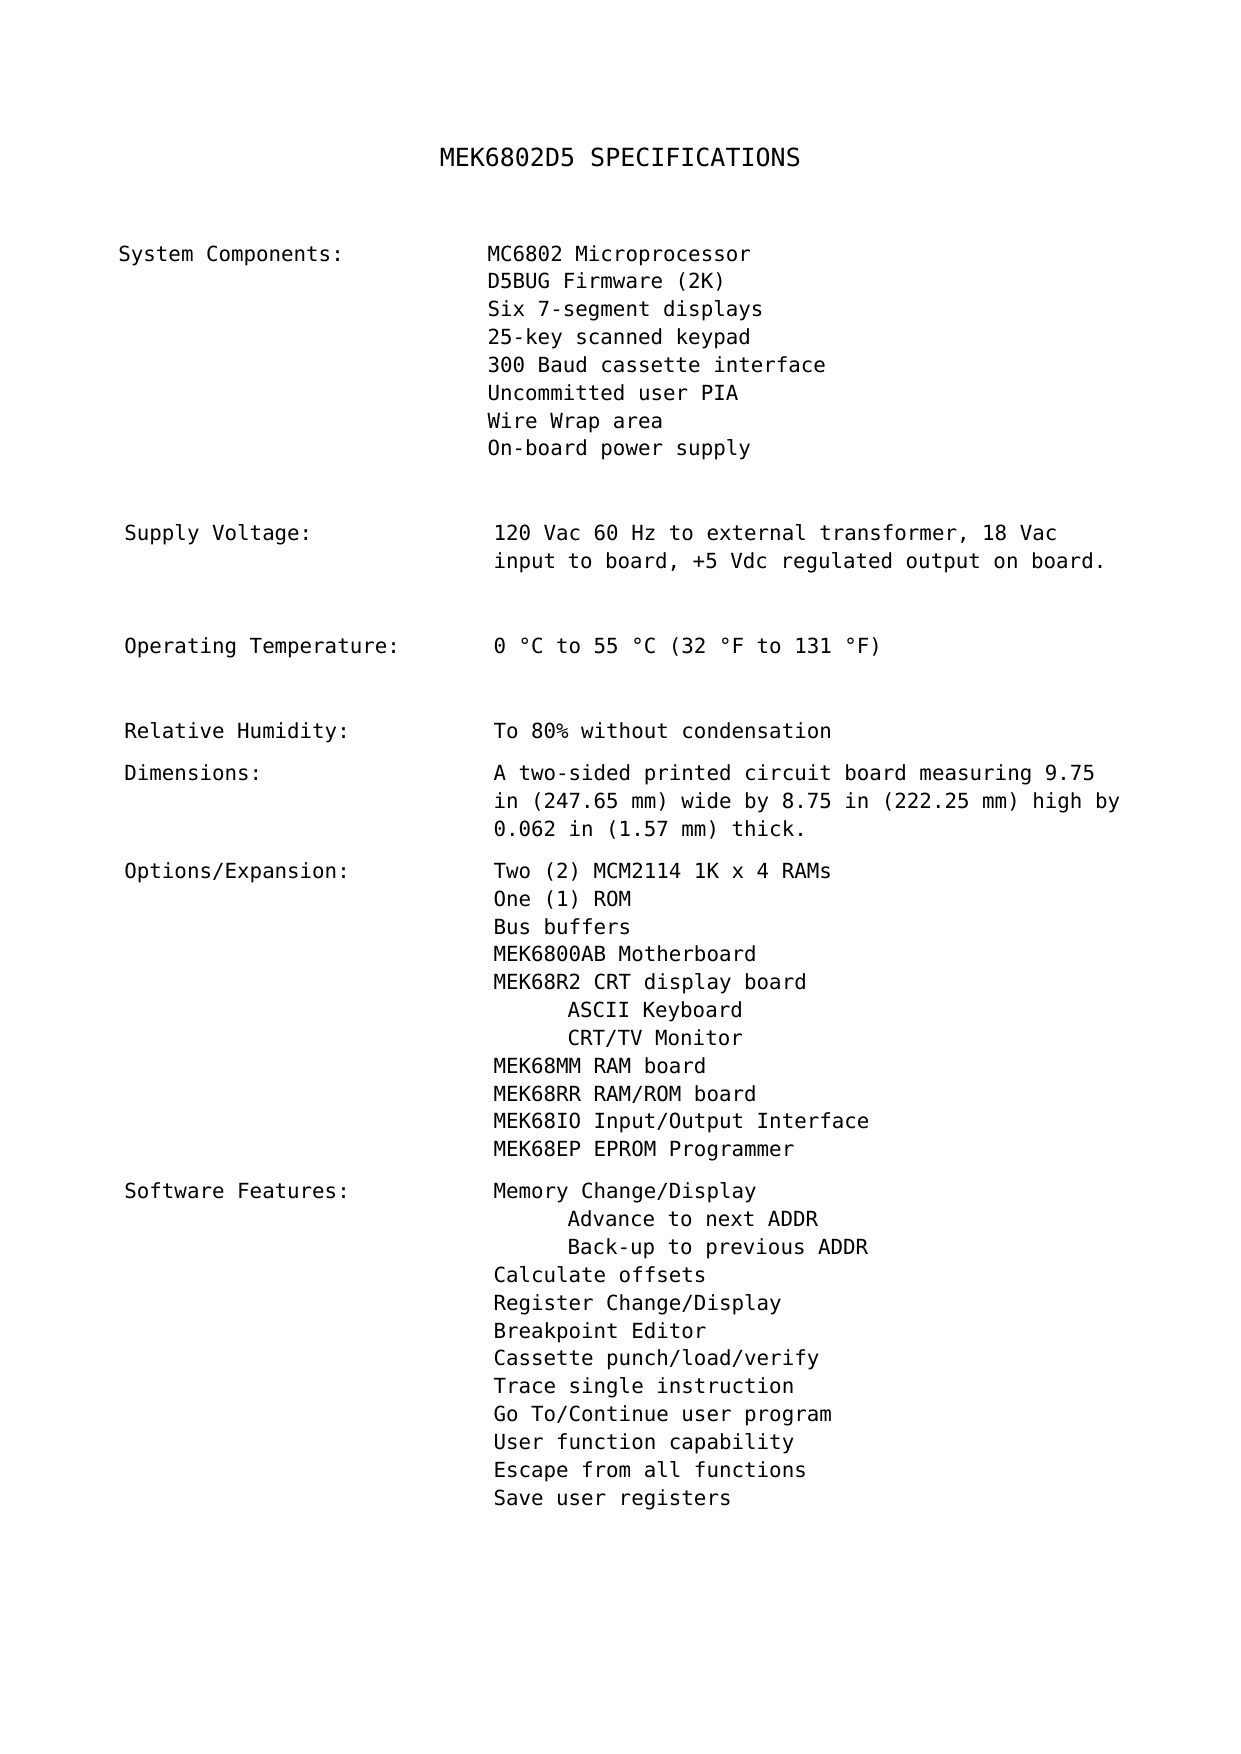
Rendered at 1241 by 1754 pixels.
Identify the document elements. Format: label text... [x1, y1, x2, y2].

text Options/Expansion: Two (2) MCM2114 1K x 4 RAMs One (1) ROM Bus buffers MEK6800AB Motherboard MEK68R2 CRT display board ASCII Keyboard CRT/TV Monitor MEK68MM RAM board MEK68RR RAM/ROM board MEK68IO Input/Output Interface MEK68EP EPROM Programmer [124, 859, 1122, 1161]
text System Components: MC6802 Microprocessor D5BUG Firmware (2K) Six 7-segment displays 25-key scanned keypad 300 Baud cassette interface Uncommitted user PIA Wire Wrap area On-board power supply [118, 242, 1122, 461]
text Dimensions: A two-sided printed circuit board measuring 9.75 in (247.65 mm) wide by 8.75 in (222.25 mm) high by 0.062 in (1.57 mm) thick. [124, 761, 1122, 841]
text Software Features: Memory Change/Display Advance to next ADDR Back-up to previous ADDR Calculate offsets Register Change/Display Breakpoint Editor Cassette punch/load/verify Trace single instruction Go To/Continue user program User function capability Escape from all functions Save user registers [124, 1179, 1122, 1510]
subtitle MEK6802D5 SPECIFICATIONS [118, 143, 1122, 172]
text Operating Temperature: 0 °C to 55 °C (32 °F to 131 °F) [124, 634, 1122, 658]
text Relative Humidity: To 80% without condensation [124, 719, 1122, 743]
text Supply Voltage: 120 Vac 60 Hz to external transformer, 18 Vac input to board, +5 Vdc regulated output on board. [124, 521, 1122, 573]
